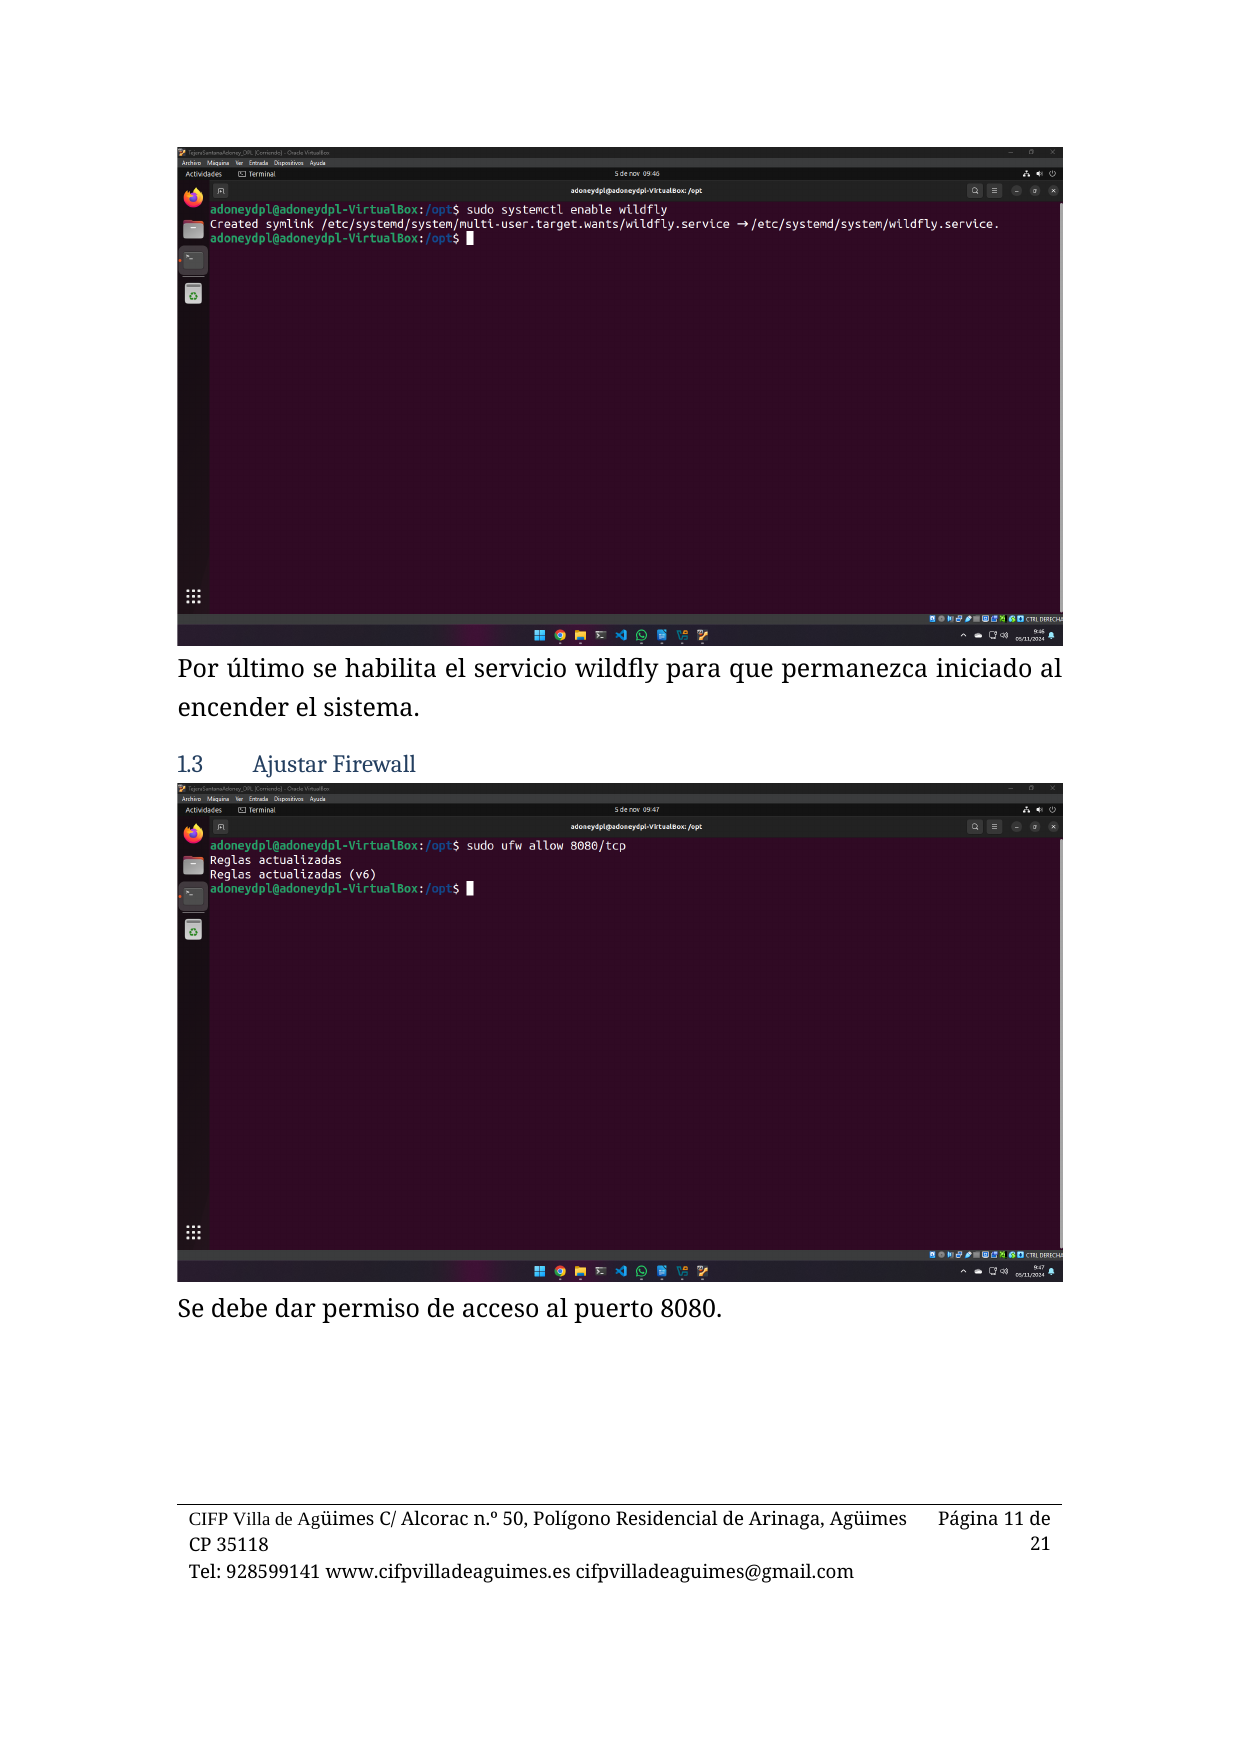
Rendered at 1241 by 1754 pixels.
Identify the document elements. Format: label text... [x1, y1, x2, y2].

picture [177, 783, 1063, 1282]
text Por último se habilita el servicio wildfly para que permanezca iniciado al encender el sistema. [177, 646, 1063, 724]
text Se debe dar permiso de acceso al puerto 8080. [177, 1282, 1063, 1325]
subtitle Ajustar Firewall [177, 750, 1063, 779]
picture [177, 147, 1063, 646]
